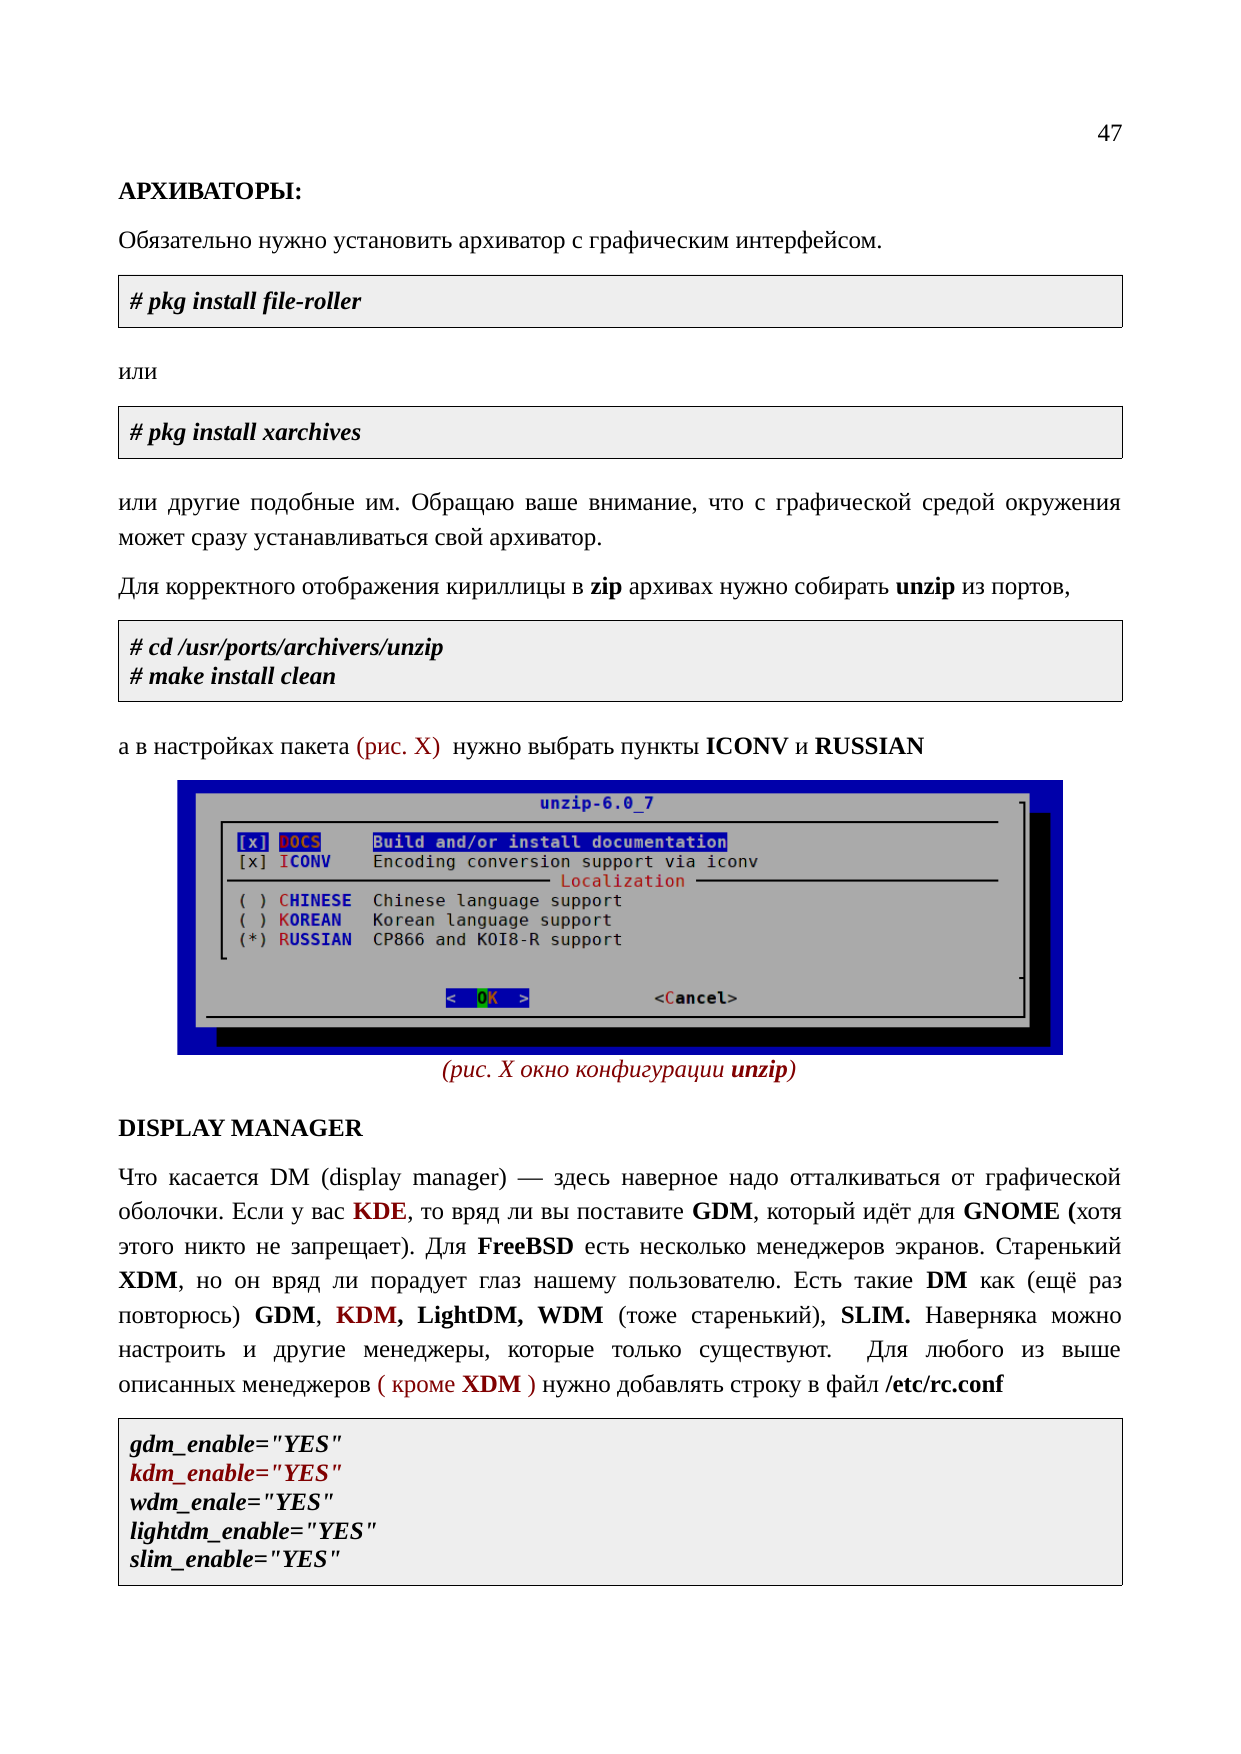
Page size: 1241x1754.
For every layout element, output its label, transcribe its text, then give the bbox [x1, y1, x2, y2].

text DISPLAY MANAGER [118, 1113, 1122, 1141]
text kdm_enable="YES" [119, 1446, 1122, 1475]
text а в настройках пакета (рис. Х) нужно выбрать пункты ICONV и RUSSIAN [118, 731, 1122, 759]
text АРХИВАТОРЫ: [118, 176, 1122, 205]
text Что касается DM (display manager) — здесь наверное надо отталкиваться от графической оболочки. Если у вас KDE, то вряд ли вы поставите GDM, который идёт для GNOME (хотя этого никто не запрещает). Для FreeBSD есть несколько менеджеров экранов. Старенький XDM, но он вряд ли порадует глаз нашему пользователю. Есть такие DM как (ещё раз повторюсь) GDM, KDM, LightDM, WDM (тоже старенький), SLIM. Наверняка можно настроить и другие менеджеры, которые только существуют. Для любого из выше описанных менеджеров ( кроме XDM ) нужно добавлять строку в файл /etc/rc.conf [118, 1162, 1122, 1397]
text # pkg install xarchives [119, 407, 1122, 458]
text Для корректного отображения кириллицы в zip архивах нужно собирать unzip из портов, [118, 571, 1122, 600]
text slim_enable="YES" [119, 1533, 1122, 1585]
text Обязательно нужно установить архиватор с графическим интерфейсом. [118, 225, 1122, 254]
text # make install clean [119, 649, 1122, 701]
text wdm_enale="YES" [119, 1475, 1122, 1504]
text # cd /usr/ports/archivers/unzip [119, 621, 1122, 649]
picture [177, 780, 1063, 1055]
text gdm_enable="YES" [119, 1419, 1122, 1446]
text или [118, 356, 1122, 385]
text lightdm_enable="YES" [119, 1504, 1122, 1533]
text # pkg install file-roller [119, 276, 1122, 327]
text (рис. X окно конфигурации unzip) [118, 780, 1122, 1083]
text или другие подобные им. Обращаю ваше внимание, что с графической средой окружения может сразу устанавливаться свой архиватор. [118, 487, 1122, 551]
